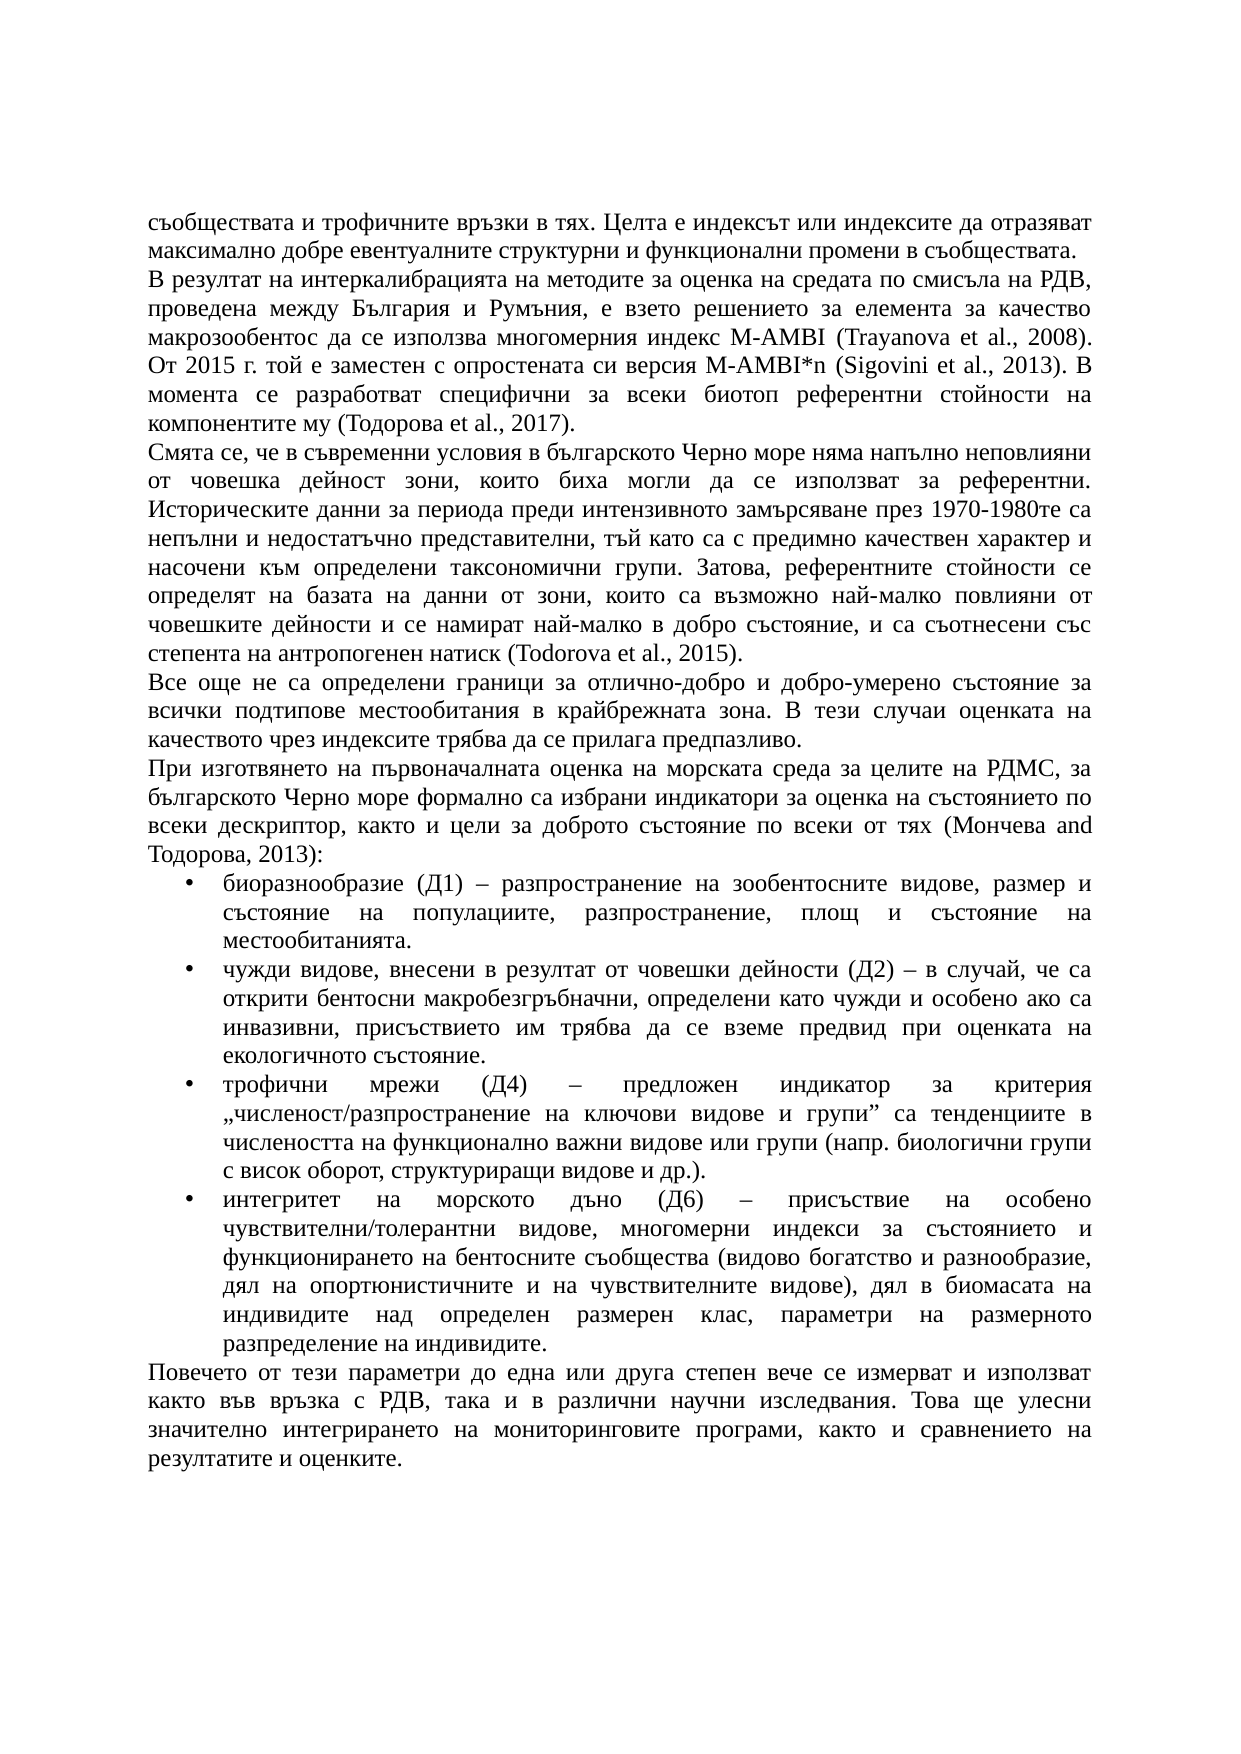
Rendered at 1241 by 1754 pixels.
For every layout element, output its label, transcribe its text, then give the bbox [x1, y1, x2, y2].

text В резултат на интеркалибрацията на методите за оценка на средата по смисъла на РДВ, проведена между България и Румъния, е взето решението за елемента за качество макрозообентос да се използва многомерния индекс M-AMBI (Trayanova et al., 2008). От 2015 г. той е заместен с опростената си версия M-AMBI*n (Sigovini et al., 2013). В момента се разработват специфични за всеки биотоп референтни стойности на компонентите му (Тодорова et al., 2017). [148, 264, 1093, 437]
list чужди видове, внесени в резултат от човешки дейности (Д2) – в случай, че са открити бентосни макробезгръбначни, определени като чужди и особено ако са инвазивни, присъствието им трябва да се вземе предвид при оценката на екологичното състояние. [185, 954, 1093, 1069]
text Все още не са определени граници за отлично-добро и добро-умерено състояние за всички подтипове местообитания в крайбрежната зона. В тези случаи оценката на качеството чрез индексите трябва да се прилага предпазливо. [148, 667, 1093, 753]
text Повечето от тези параметри до една или друга степен вече се измерват и използват както във връзка с РДВ, така и в различни научни изследвания. Това ще улесни значително интегрирането на мониторинговите програми, както и сравнението на резултатите и оценките. [148, 1357, 1093, 1472]
list трофични мрежи (Д4) – предложен индикатор за критерия „численост/разпространение на ключови видове и групи” са тенденциите в числеността на функционално важни видове или групи (напр. биологични групи с висок оборот, структуриращи видове и др.). [185, 1069, 1093, 1184]
text съобществата и трофичните връзки в тях. Целта е индексът или индексите да отразяват максимално добре евентуалните структурни и функционални промени в съобществата. [148, 207, 1093, 264]
list интегритет на морското дъно (Д6) – присъствие на особено чувствителни/толерантни видове, многомерни индекси за състоянието и функционирането на бентосните съобщества (видово богатство и разнообразие, дял на опортюнистичните и на чувствителните видове), дял в биомасата на индивидите над определен размерен клас, параметри на размерното разпределение на индивидите. [185, 1184, 1093, 1357]
text При изготвянето на първоначалната оценка на морската среда за целите на РДМС, за българското Черно море формално са избрани индикатори за оценка на състоянието по всеки дескриптор, както и цели за доброто състояние по всеки от тях (Мончева and Тодорова, 2013): [148, 753, 1093, 868]
text Смята се, че в съвременни условия в българското Черно море няма напълно неповлияни от човешка дейност зони, които биха могли да се използват за референтни. Историческите данни за периода преди интензивното замърсяване през 1970-1980те са непълни и недостатъчно представителни, тъй като са с предимно качествен характер и насочени към определени таксономични групи. Затова, референтните стойности се определят на базата на данни от зони, които са възможно най-малко повлияни от човешките дейности и се намират най-малко в добро състояние, и са съотнесени със степента на антропогенен натиск (Todorova et al., 2015). [148, 437, 1093, 667]
list биоразнообразие (Д1) – разпространение на зообентосните видове, размер и състояние на популациите, разпространение, площ и състояние на местообитанията. [185, 868, 1093, 954]
